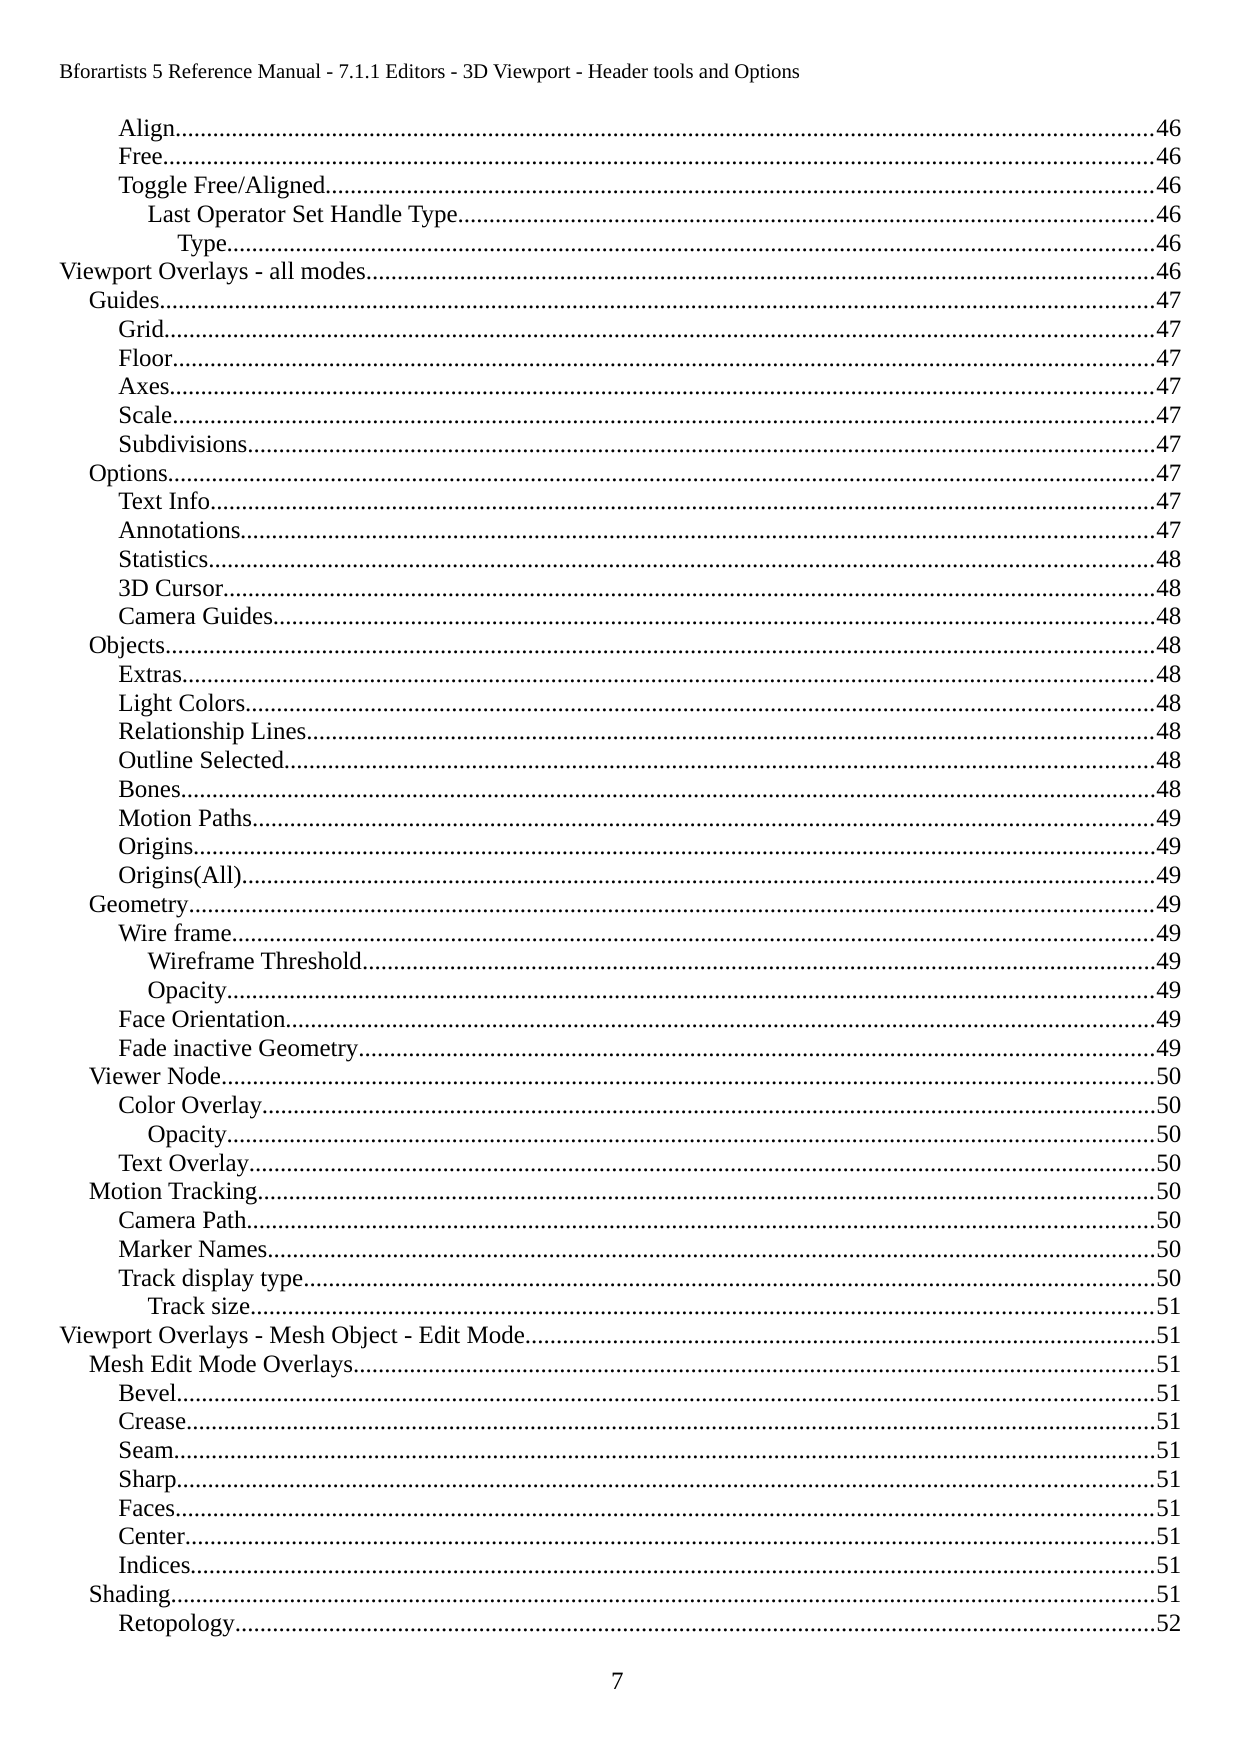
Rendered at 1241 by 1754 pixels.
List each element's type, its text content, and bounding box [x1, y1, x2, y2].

text Wire frame 49 [118, 918, 1181, 946]
text Options 47 [88, 458, 1181, 486]
text Last Operator Set Handle Type 46 [147, 199, 1181, 228]
text Viewer Node 50 [88, 1061, 1181, 1090]
text Color Overlay 50 [118, 1090, 1181, 1119]
text Viewport Overlays - Mesh Object - Edit Mode 51 [59, 1320, 1181, 1349]
text Seam 51 [118, 1435, 1181, 1464]
text Free 46 [118, 141, 1181, 170]
text Toggle Free/Aligned 46 [118, 170, 1181, 199]
text Geometry 49 [88, 889, 1181, 918]
text Origins(All) 49 [118, 860, 1181, 889]
text Opacity 50 [147, 1119, 1181, 1148]
text Track size 51 [147, 1291, 1181, 1320]
text Wireframe Threshold 49 [147, 946, 1181, 975]
text Bevel 51 [118, 1378, 1181, 1406]
text Annotations 47 [118, 515, 1181, 544]
text Scale 47 [118, 400, 1181, 429]
text Guides 47 [88, 285, 1181, 314]
text 3D Cursor 48 [118, 573, 1181, 601]
text Opacity 49 [147, 975, 1181, 1004]
text Sharp 51 [118, 1464, 1181, 1493]
text Text Overlay 50 [118, 1148, 1181, 1176]
text Floor 47 [118, 343, 1181, 371]
text Extras 48 [118, 659, 1181, 688]
text Retopology 52 [118, 1608, 1181, 1636]
text Crease 51 [118, 1406, 1181, 1435]
text Bones 48 [118, 774, 1181, 803]
text Fade inactive Geometry 49 [118, 1033, 1181, 1061]
text Type 46 [177, 228, 1181, 256]
text Motion Tracking 50 [88, 1176, 1181, 1205]
text Statistics 48 [118, 544, 1181, 573]
text Subdivisions 47 [118, 429, 1181, 458]
text Relationship Lines 48 [118, 716, 1181, 745]
text Faces 51 [118, 1493, 1181, 1521]
text Mesh Edit Mode Overlays 51 [88, 1349, 1181, 1378]
text Camera Path 50 [118, 1205, 1181, 1234]
text Grid 47 [118, 314, 1181, 343]
text Face Orientation 49 [118, 1004, 1181, 1033]
text Track display type 50 [118, 1263, 1181, 1291]
text Text Info 47 [118, 486, 1181, 515]
text Axes 47 [118, 371, 1181, 400]
text Light Colors 48 [118, 688, 1181, 716]
text Motion Paths 49 [118, 803, 1181, 831]
text Origins 49 [118, 831, 1181, 860]
text Viewport Overlays - all modes 46 [59, 256, 1181, 285]
text Marker Names 50 [118, 1234, 1181, 1263]
text Camera Guides 48 [118, 601, 1181, 630]
text Align 46 [118, 113, 1181, 141]
text Outline Selected 48 [118, 745, 1181, 774]
text Shading 51 [88, 1579, 1181, 1608]
text Center 51 [118, 1521, 1181, 1550]
text Objects 48 [88, 630, 1181, 659]
text Indices 51 [118, 1550, 1181, 1579]
